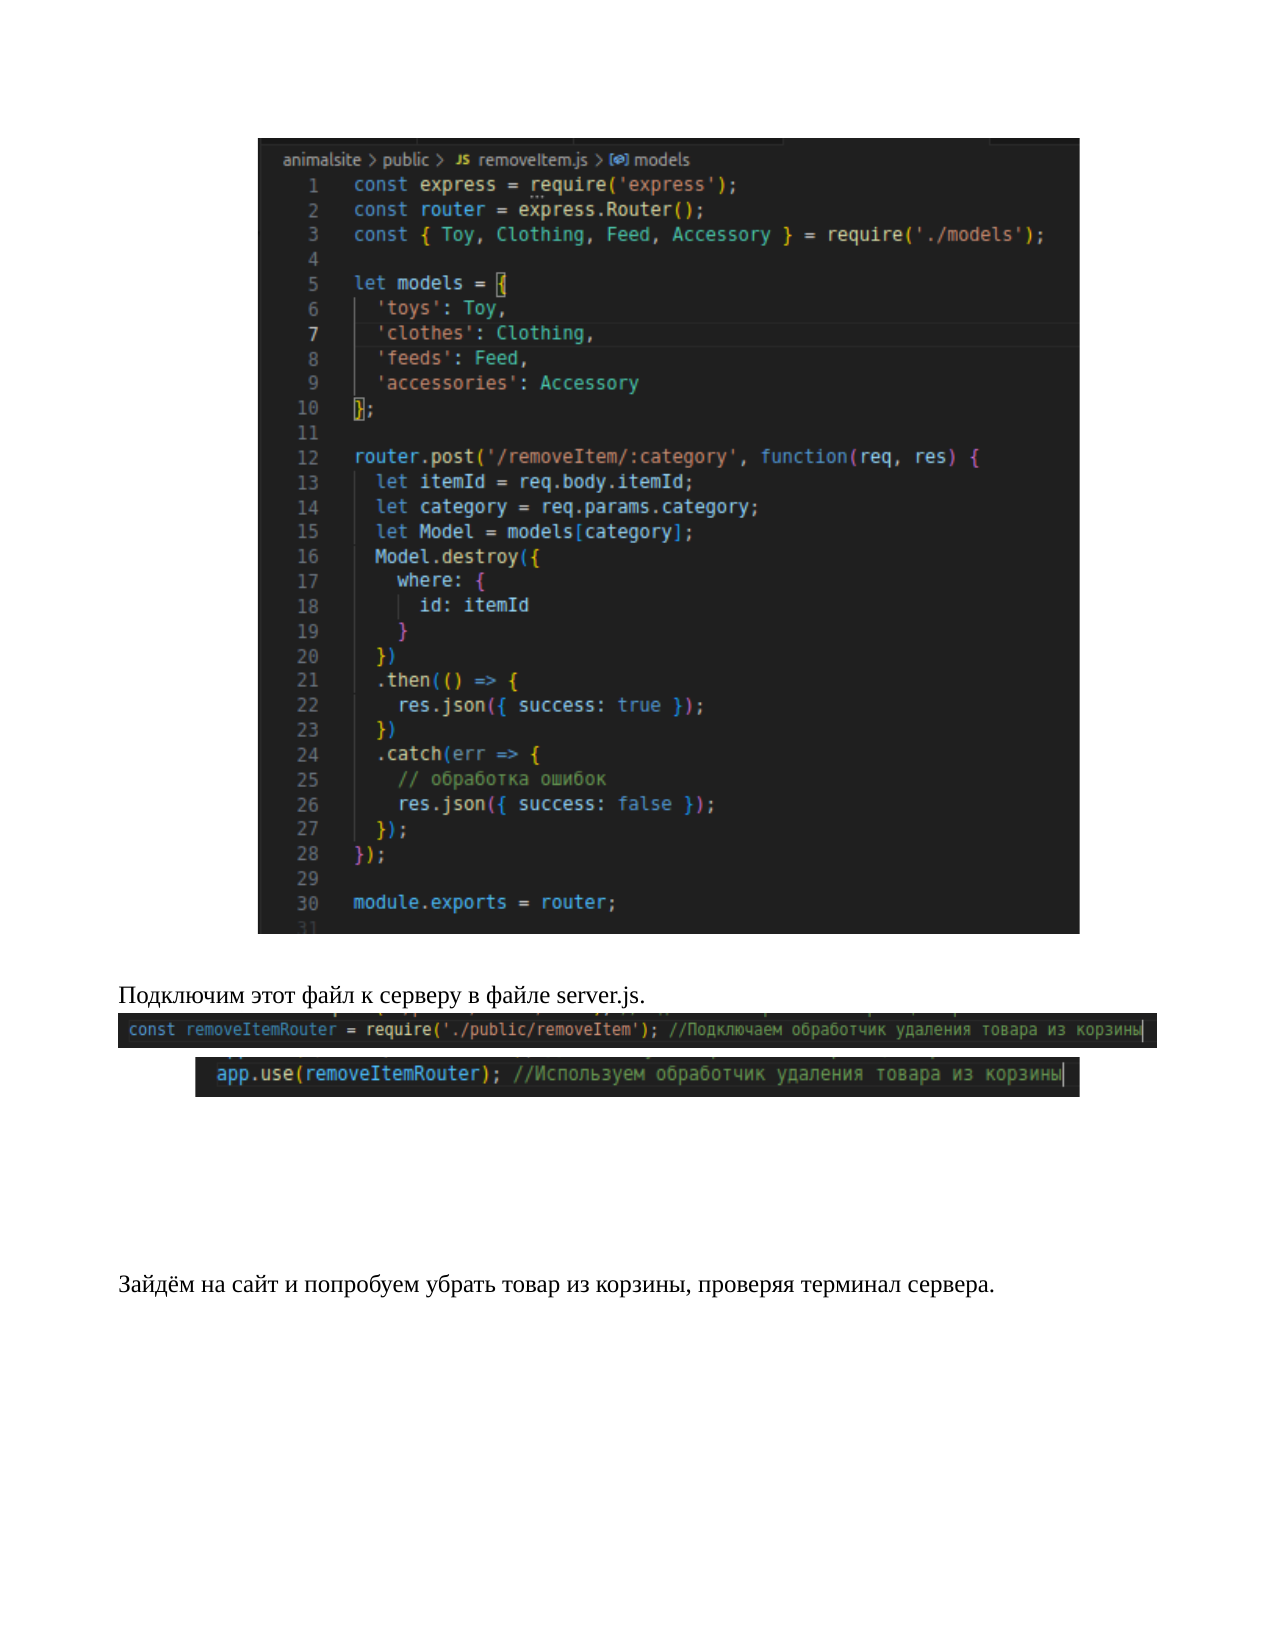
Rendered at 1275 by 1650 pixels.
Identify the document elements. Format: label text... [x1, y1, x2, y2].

picture [257, 138, 1080, 934]
picture [195, 1057, 1080, 1097]
text Зайдём на сайт и попробуем убрать товар из корзины, проверяя терминал сервера. [118, 1269, 1157, 1297]
text Подключим этот файл к серверу в файле server.js. [118, 981, 1157, 1009]
picture [118, 1013, 1157, 1048]
